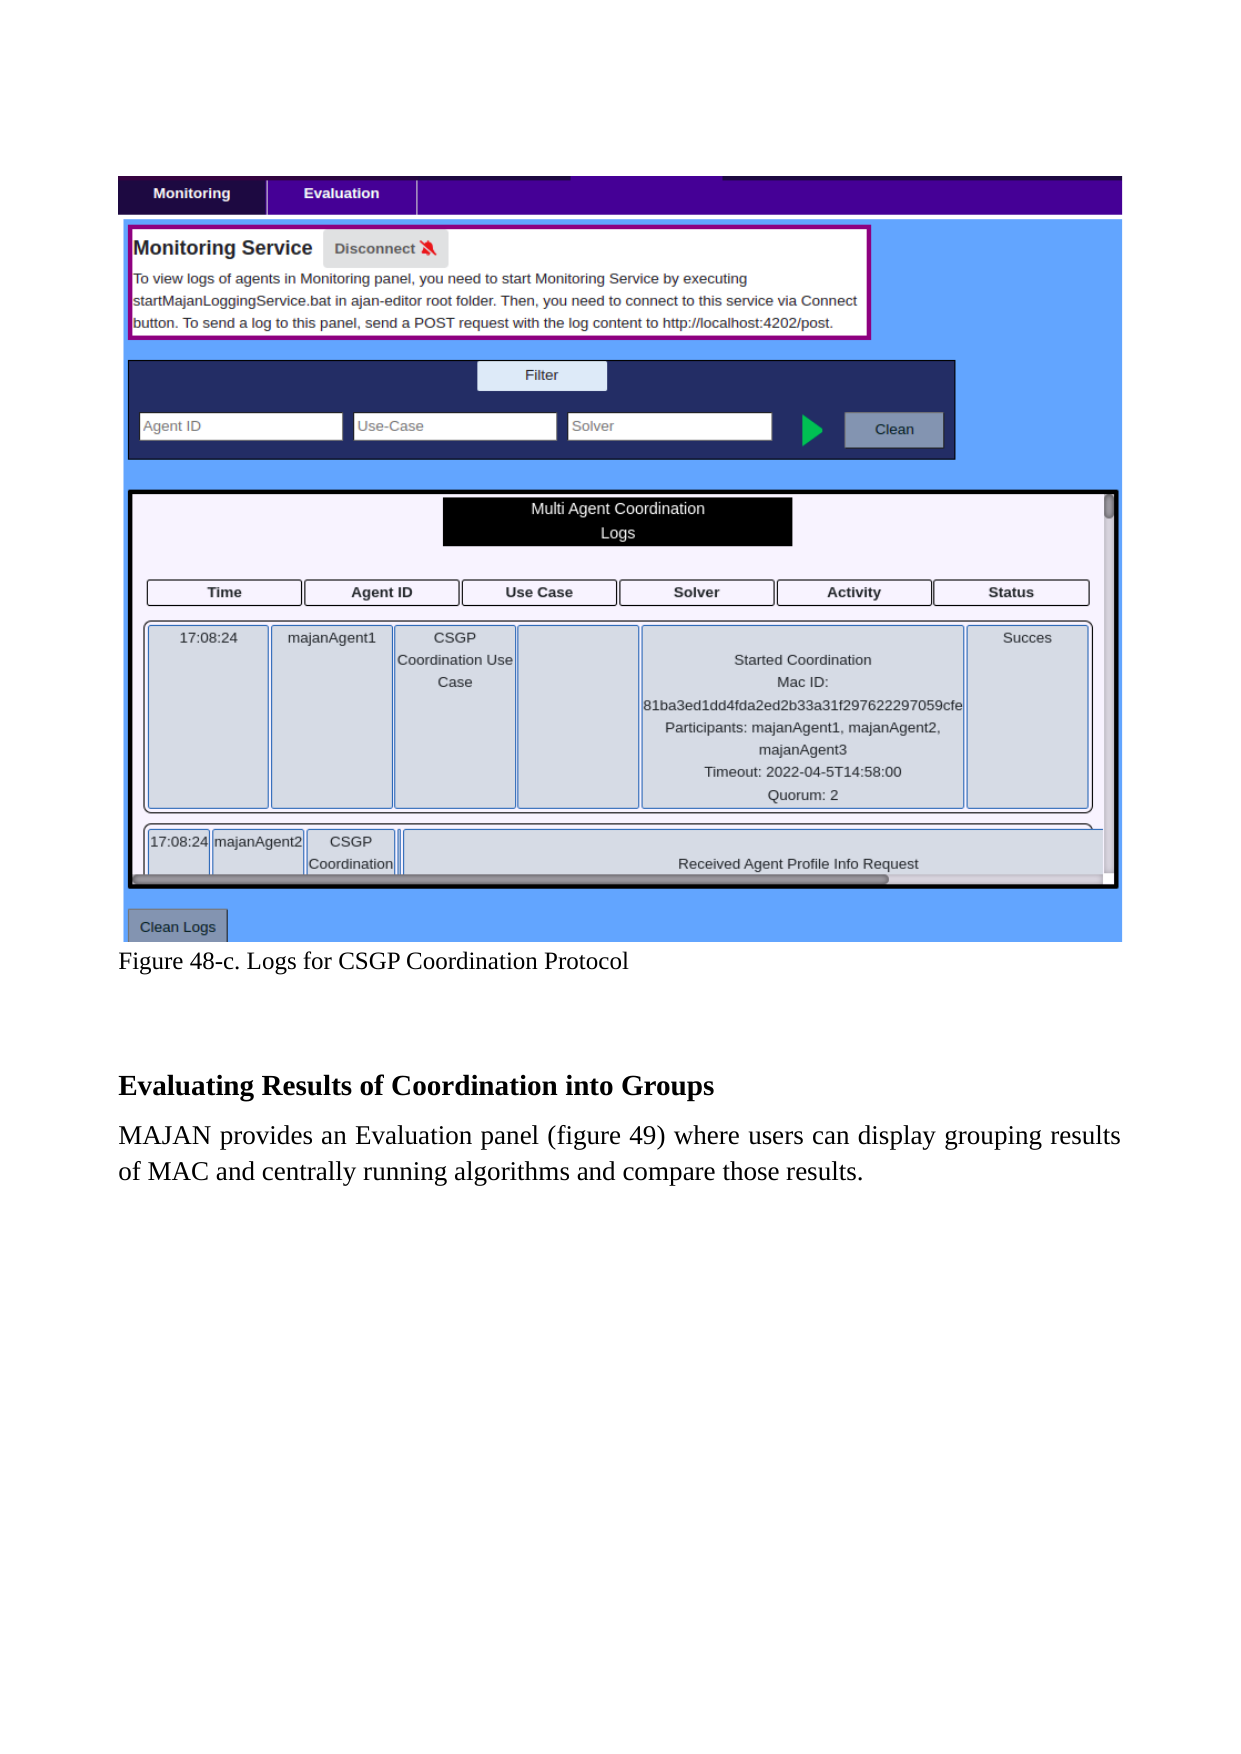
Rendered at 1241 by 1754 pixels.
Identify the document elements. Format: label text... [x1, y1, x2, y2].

picture [118, 176, 1123, 942]
text MAJAN provides an Evaluation panel (figure 49) where users can display grouping results of MAC and centrally running algorithms and compare those results. [118, 1119, 1122, 1186]
text Figure 48-c. Logs for CSGP Coordination Protocol [118, 942, 1122, 975]
subtitle Evaluating Results of Coordination into Groups [118, 1068, 1122, 1101]
